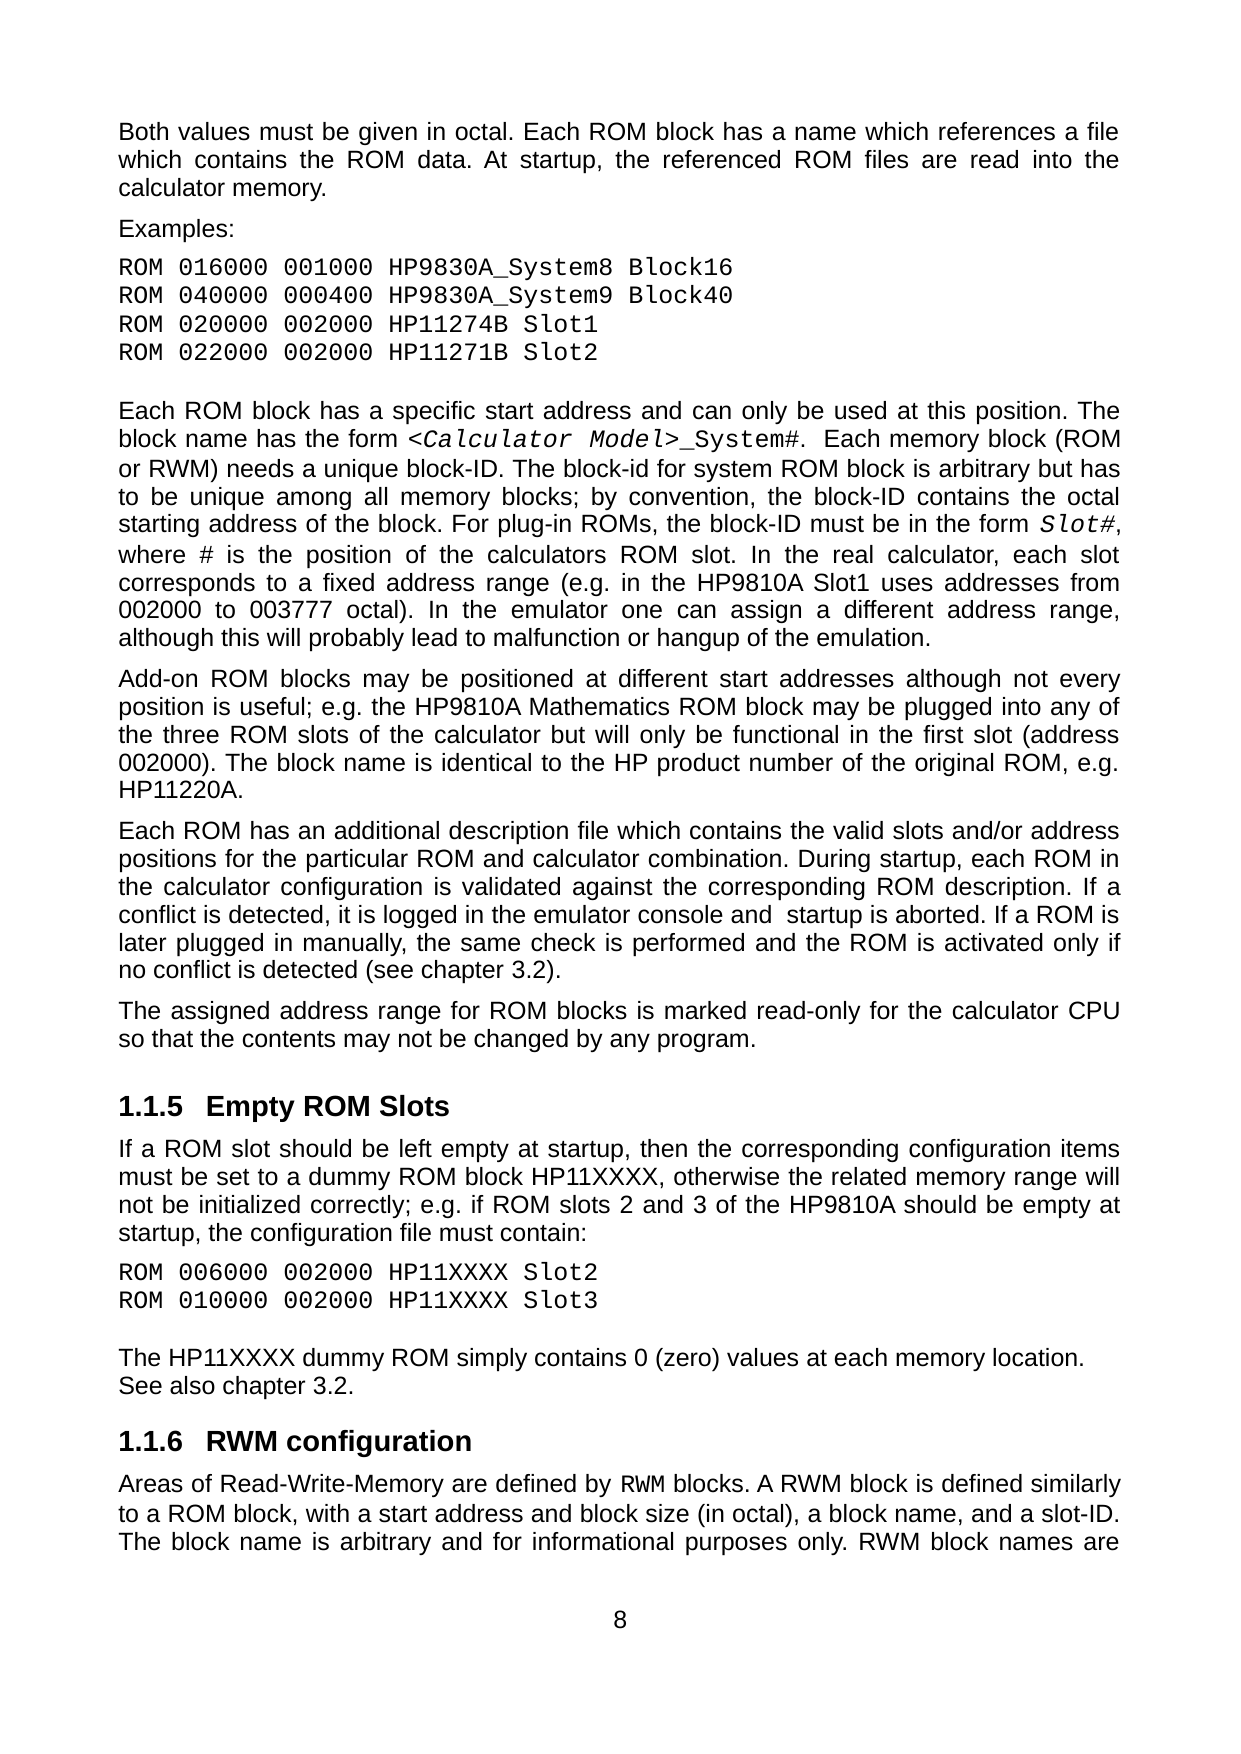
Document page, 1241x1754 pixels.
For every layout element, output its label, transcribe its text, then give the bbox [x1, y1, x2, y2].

text ROM 010000 002000 HP11XXXX Slot3 [118, 1288, 1122, 1316]
text ROM 040000 000400 HP9830A_System9 Block40 [118, 283, 1122, 311]
text ROM 022000 002000 HP11271B Slot2 [118, 340, 1122, 368]
text ROM 006000 002000 HP11XXXX Slot2 [118, 1259, 1122, 1288]
text The HP11XXXX dummy ROM simply contains 0 (zero) values at each memory location. See also chapter 3.2. [118, 1344, 1122, 1400]
text Each ROM has an additional description file which contains the valid slots and/or address positions for the particular ROM and calculator combination. During startup, each ROM in the calculator configuration is validated against the corresponding ROM description. If a conflict is detected, it is logged in the emulator console and startup is aborted. If a ROM is later plugged in manually, the same check is performed and the ROM is activated only if no conflict is detected (see chapter 3.2). [118, 817, 1122, 984]
text Areas of Read-Write-Memory are defined by RWM blocks. A RWM block is defined similarly to a ROM block, with a start address and block size (in octal), a block name, and a slot-ID. The block name is arbitrary and for informational purposes only. RWM block names are [118, 1470, 1122, 1556]
text Add-on ROM blocks may be positioned at different start addresses although not every position is useful; e.g. the HP9810A Mathematics ROM block may be plugged into any of the three ROM slots of the calculator but will only be functional in the first slot (address 002000). The block name is identical to the HP product number of the original ROM, e.g. HP11220A. [118, 664, 1122, 804]
text ROM 020000 002000 HP11274B Slot1 [118, 311, 1122, 340]
subtitle RWM configuration [118, 1425, 1122, 1458]
text If a ROM slot should be left empty at startup, then the corresponding configuration items must be set to a dummy ROM block HP11XXXX, otherwise the related memory range will not be initialized correctly; e.g. if ROM slots 2 and 3 of the HP9810A should be empty at startup, the configuration file must contain: [118, 1135, 1122, 1247]
text Each ROM block has a specific start address and can only be used at this position. The block name has the form <Calculator Model>_System#. Each memory block (ROM or RWM) needs a unique block-ID. The block-id for system ROM block is arbitrary but has to be unique among all memory blocks; by convention, the block-ID contains the octal starting address of the block. For plug-in ROMs, the block-ID must be in the form Slot#, where # is the position of the calculators ROM slot. In the real calculator, each slot corresponds to a fixed address range (e.g. in the HP9810A Slot1 uses addresses from 002000 to 003777 octal). In the emulator one can assign a different address range, although this will probably lead to malfunction or hangup of the emulation. [118, 396, 1122, 652]
text Examples: [118, 214, 1122, 242]
subtitle Empty ROM Slots [118, 1090, 1122, 1123]
text Both values must be given in octal. Each ROM block has a name which references a file which contains the ROM data. At startup, the referenced ROM files are read into the calculator memory. [118, 118, 1122, 202]
text The assigned address range for ROM blocks is marked read-only for the calculator CPU so that the contents may not be changed by any program. [118, 997, 1122, 1052]
text ROM 016000 001000 HP9830A_System8 Block16 [118, 255, 1122, 283]
